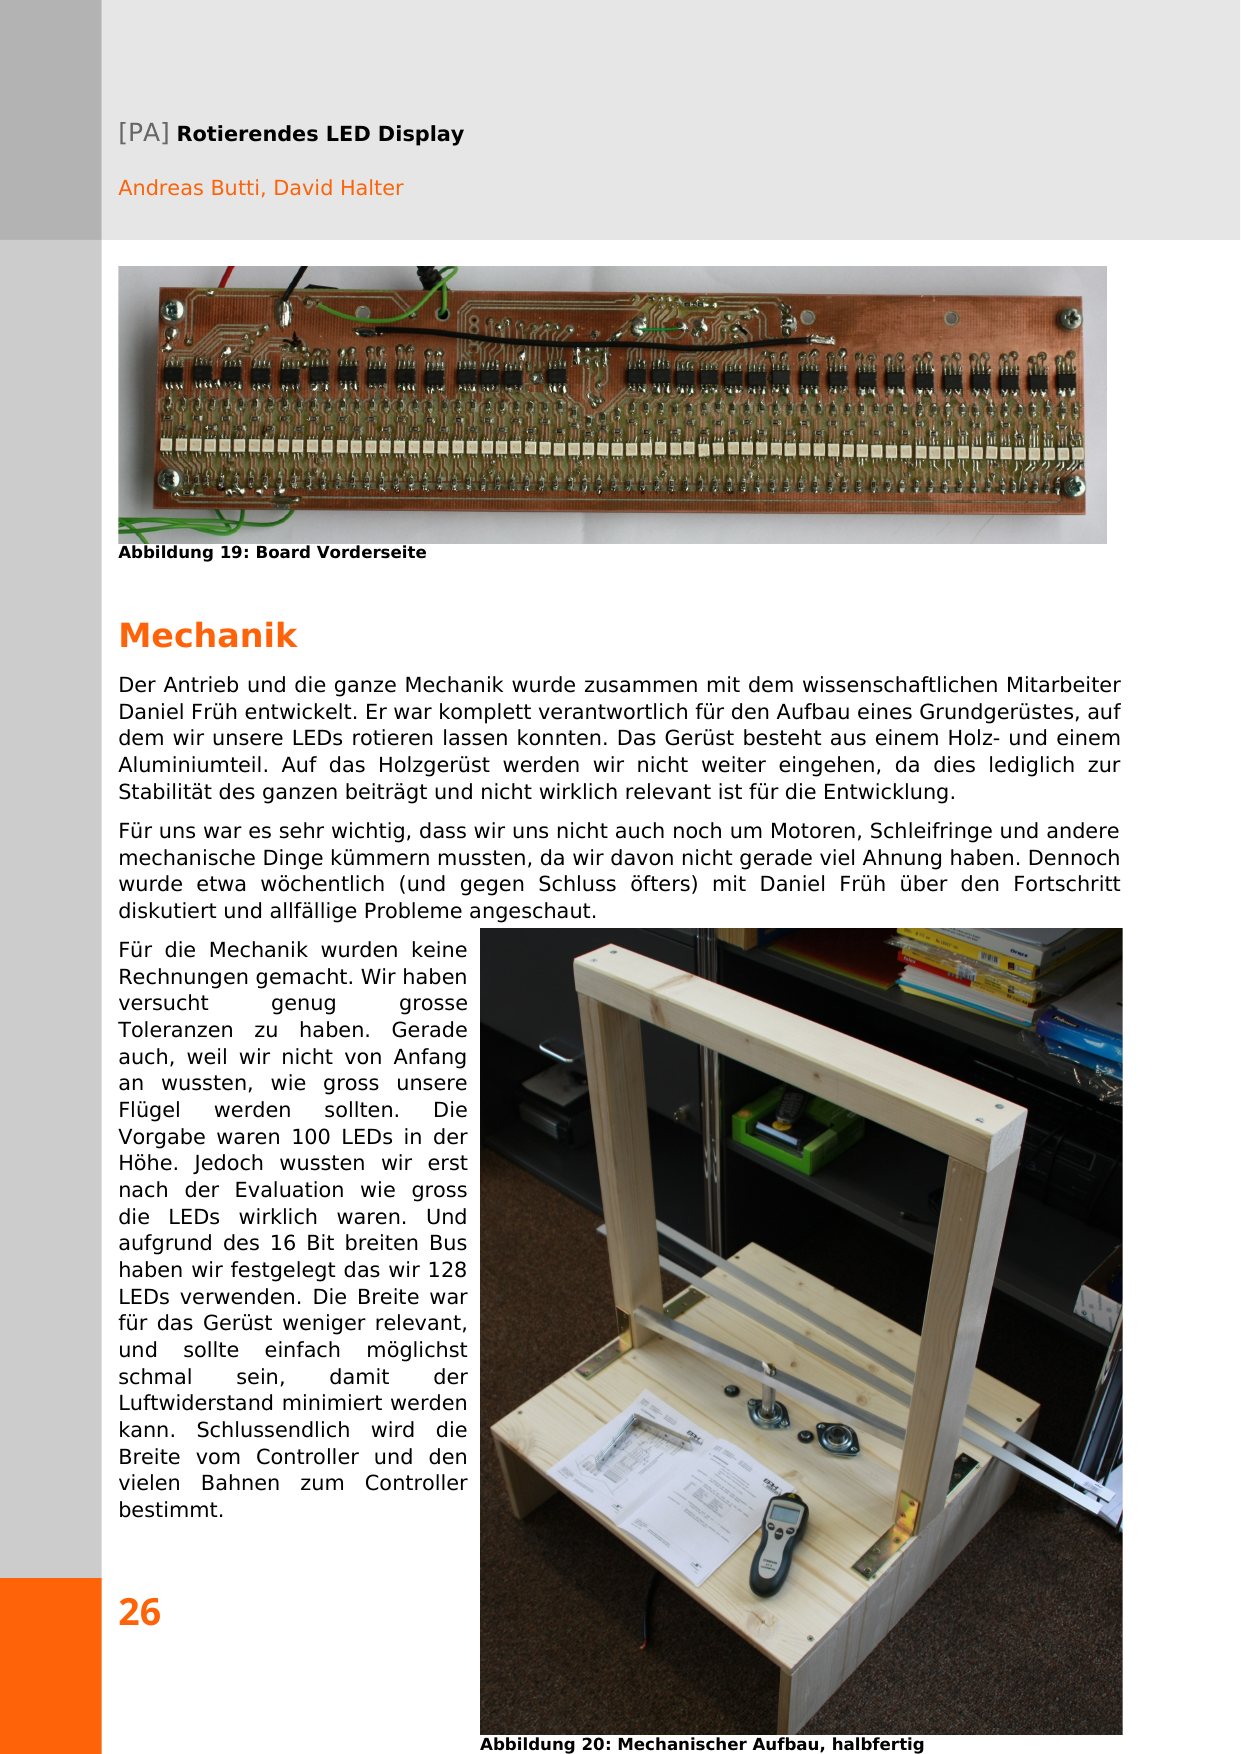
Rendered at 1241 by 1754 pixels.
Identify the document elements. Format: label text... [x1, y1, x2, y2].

text Abbildung 20: Mechanischer Aufbau, halbfertig [480, 1735, 1122, 1754]
subtitle Mechanik [118, 616, 1122, 655]
text Für die Mechanik wurden keine Rechnungen gemacht. Wir haben versucht genug grosse Toleranzen zu haben. Gerade auch, weil wir nicht von Anfang an wussten, wie gross unsere Flügel werden sollten. Die Vorgabe waren 100 LEDs in der Höhe. Jedoch wussten wir erst nach der Evaluation wie gross die LEDs wirklich waren. Und aufgrund des 16 Bit breiten Bus haben wir festgelegt das wir 128 LEDs verwenden. Die Breite war für das Gerüst weniger relevant, und sollte einfach möglichst schmal sein, damit der Luftwiderstand minimiert werden kann. Schlussendlich wird die Breite vom Controller und den vielen Bahnen zum Controller bestimmt. [118, 938, 480, 1522]
text Der Antrieb und die ganze Mechanik wurde zusammen mit dem wissenschaftlichen Mitarbeiter Daniel Früh entwickelt. Er war komplett verantwortlich für den Aufbau eines Grundgerüstes, auf dem wir unsere LEDs rotieren lassen konnten. Das Gerüst besteht aus einem Holz- und einem Aluminiumteil. Auf das Holzgerüst werden wir nicht weiter eingehen, da dies lediglich zur Stabilität des ganzen beiträgt und nicht wirklich relevant ist für die Entwicklung. [118, 673, 1122, 804]
text Abbildung 19: Board Vorderseite [118, 544, 1107, 563]
text Für uns war es sehr wichtig, dass wir uns nicht auch noch um Motoren, Schleifringe und andere mechanische Dinge kümmern mussten, da wir davon nicht gerade viel Ahnung haben. Dennoch wurde etwa wöchentlich (und gegen Schluss öfters) mit Daniel Früh über den Fortschritt diskutiert und allfällige Probleme angeschaut. [118, 819, 1122, 923]
picture [118, 266, 1107, 544]
picture [480, 928, 1123, 1735]
